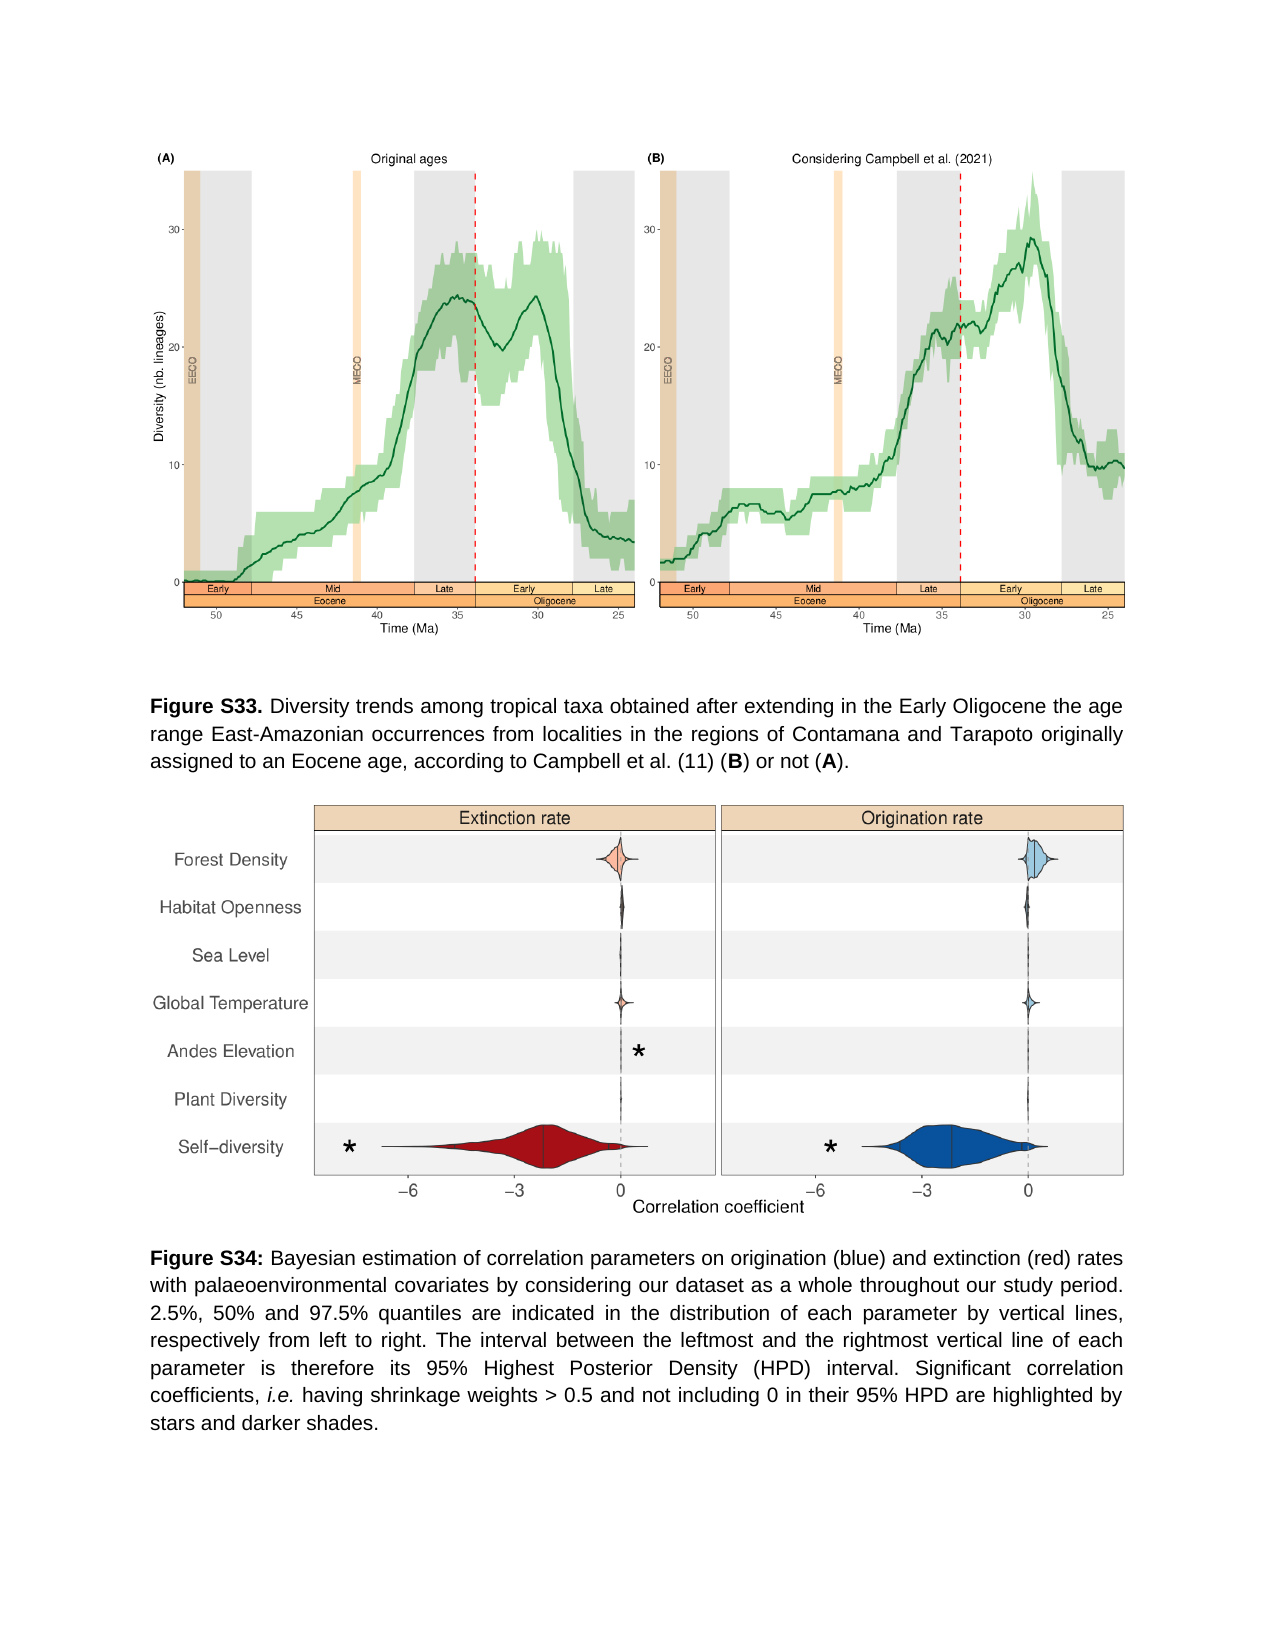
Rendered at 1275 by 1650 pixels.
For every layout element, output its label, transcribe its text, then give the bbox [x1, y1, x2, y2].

picture [150, 801, 1125, 1217]
text Figure S34: Bayesian estimation of correlation parameters on origination (blue) and extinction (red) rates with palaeoenvironmental covariates by considering our dataset as a whole throughout our study period. 2.5%, 50% and 97.5% quantiles are indicated in the distribution of each parameter by vertical lines, respectively from left to right. The interval between the leftmost and the rightmost vertical line of each parameter is therefore its 95% Highest Posterior Density (HPD) interval. Significant correlation coefficients, i.e. having shrinkage weights > 0.5 and not including 0 in their 95% HPD are highlighted by stars and darker shades. [150, 1245, 1125, 1434]
text Figure S33. Diversity trends among tropical taxa obtained after extending in the Early Oligocene the age range East-Amazonian occurrences from localities in the regions of Contamana and Tarapoto originally assigned to an Eocene age, according to Campbell et al. (11) (B) or not (A). [150, 694, 1125, 773]
picture [150, 150, 1125, 636]
